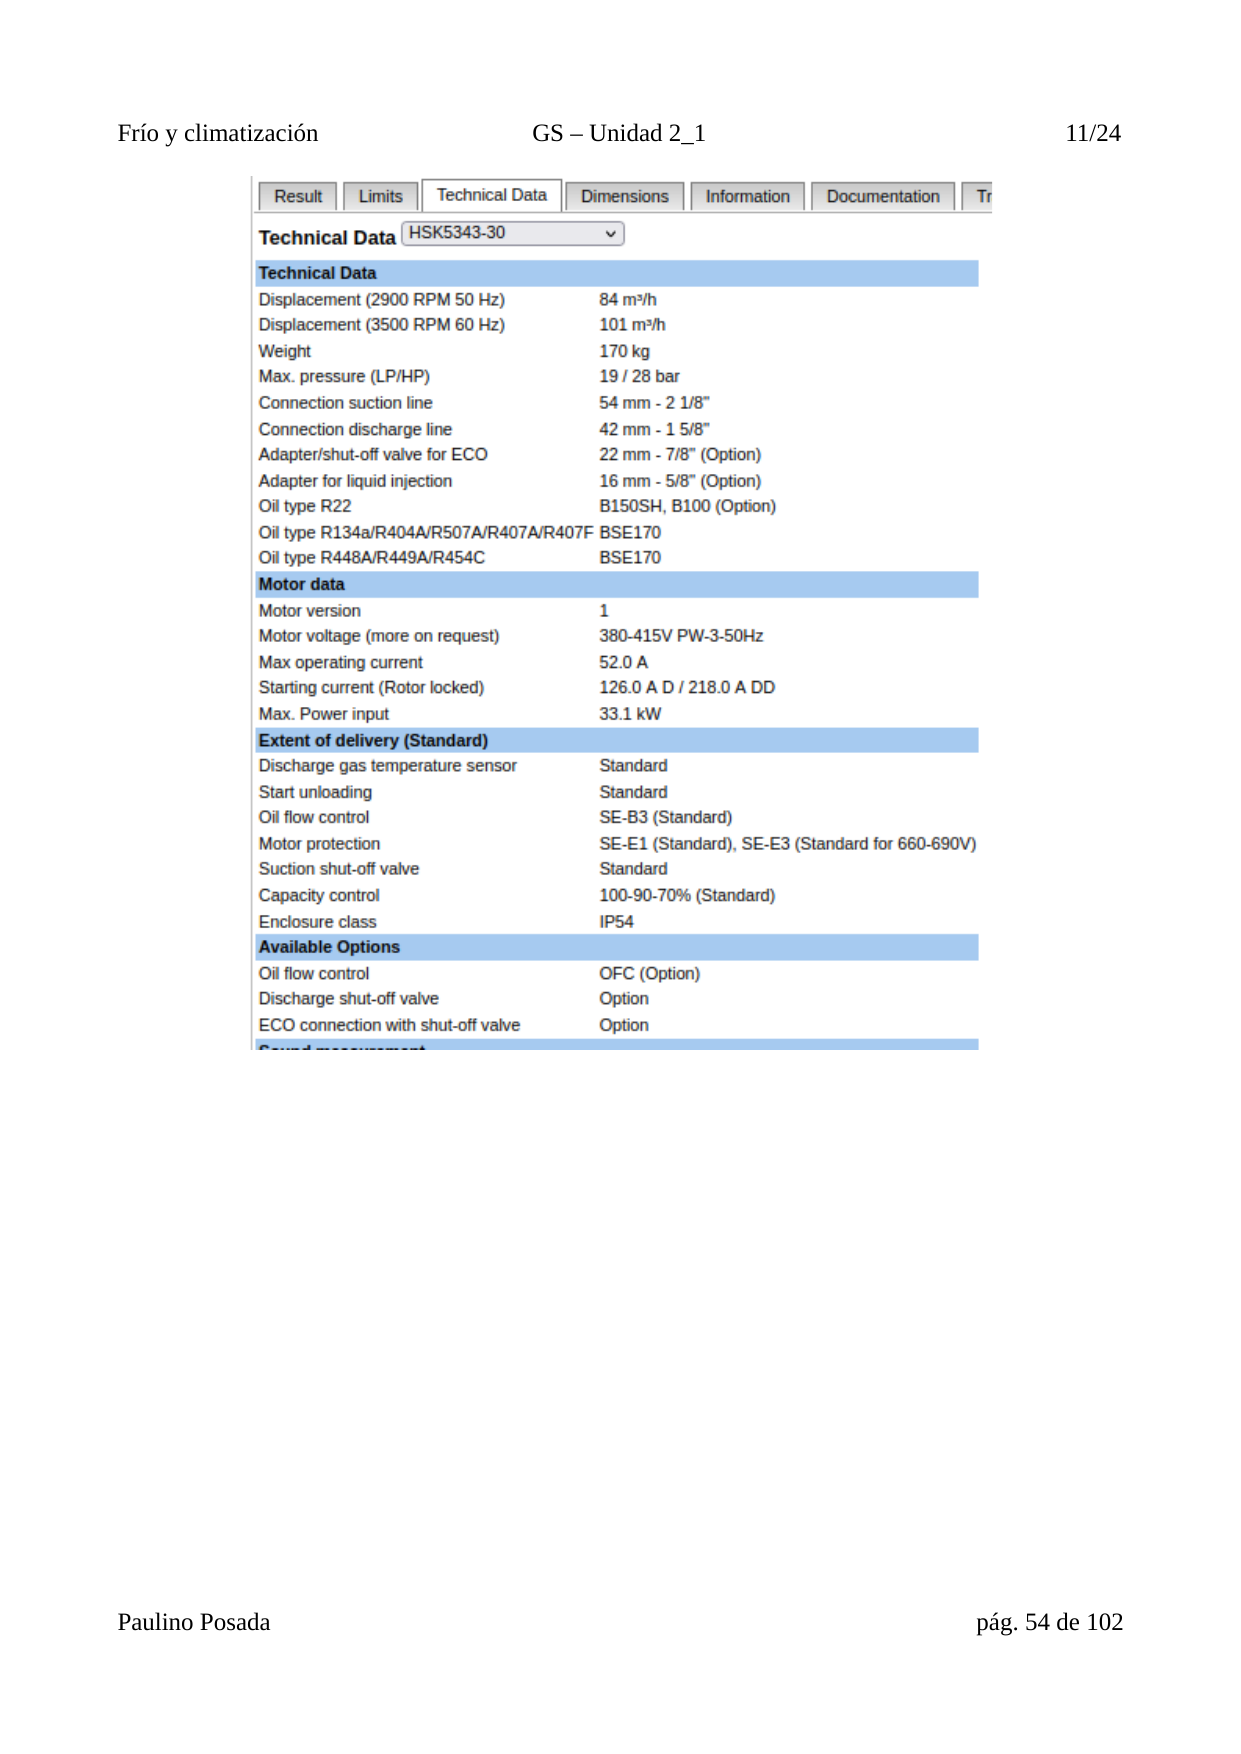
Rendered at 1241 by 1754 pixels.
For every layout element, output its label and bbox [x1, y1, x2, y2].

picture [248, 176, 993, 1050]
